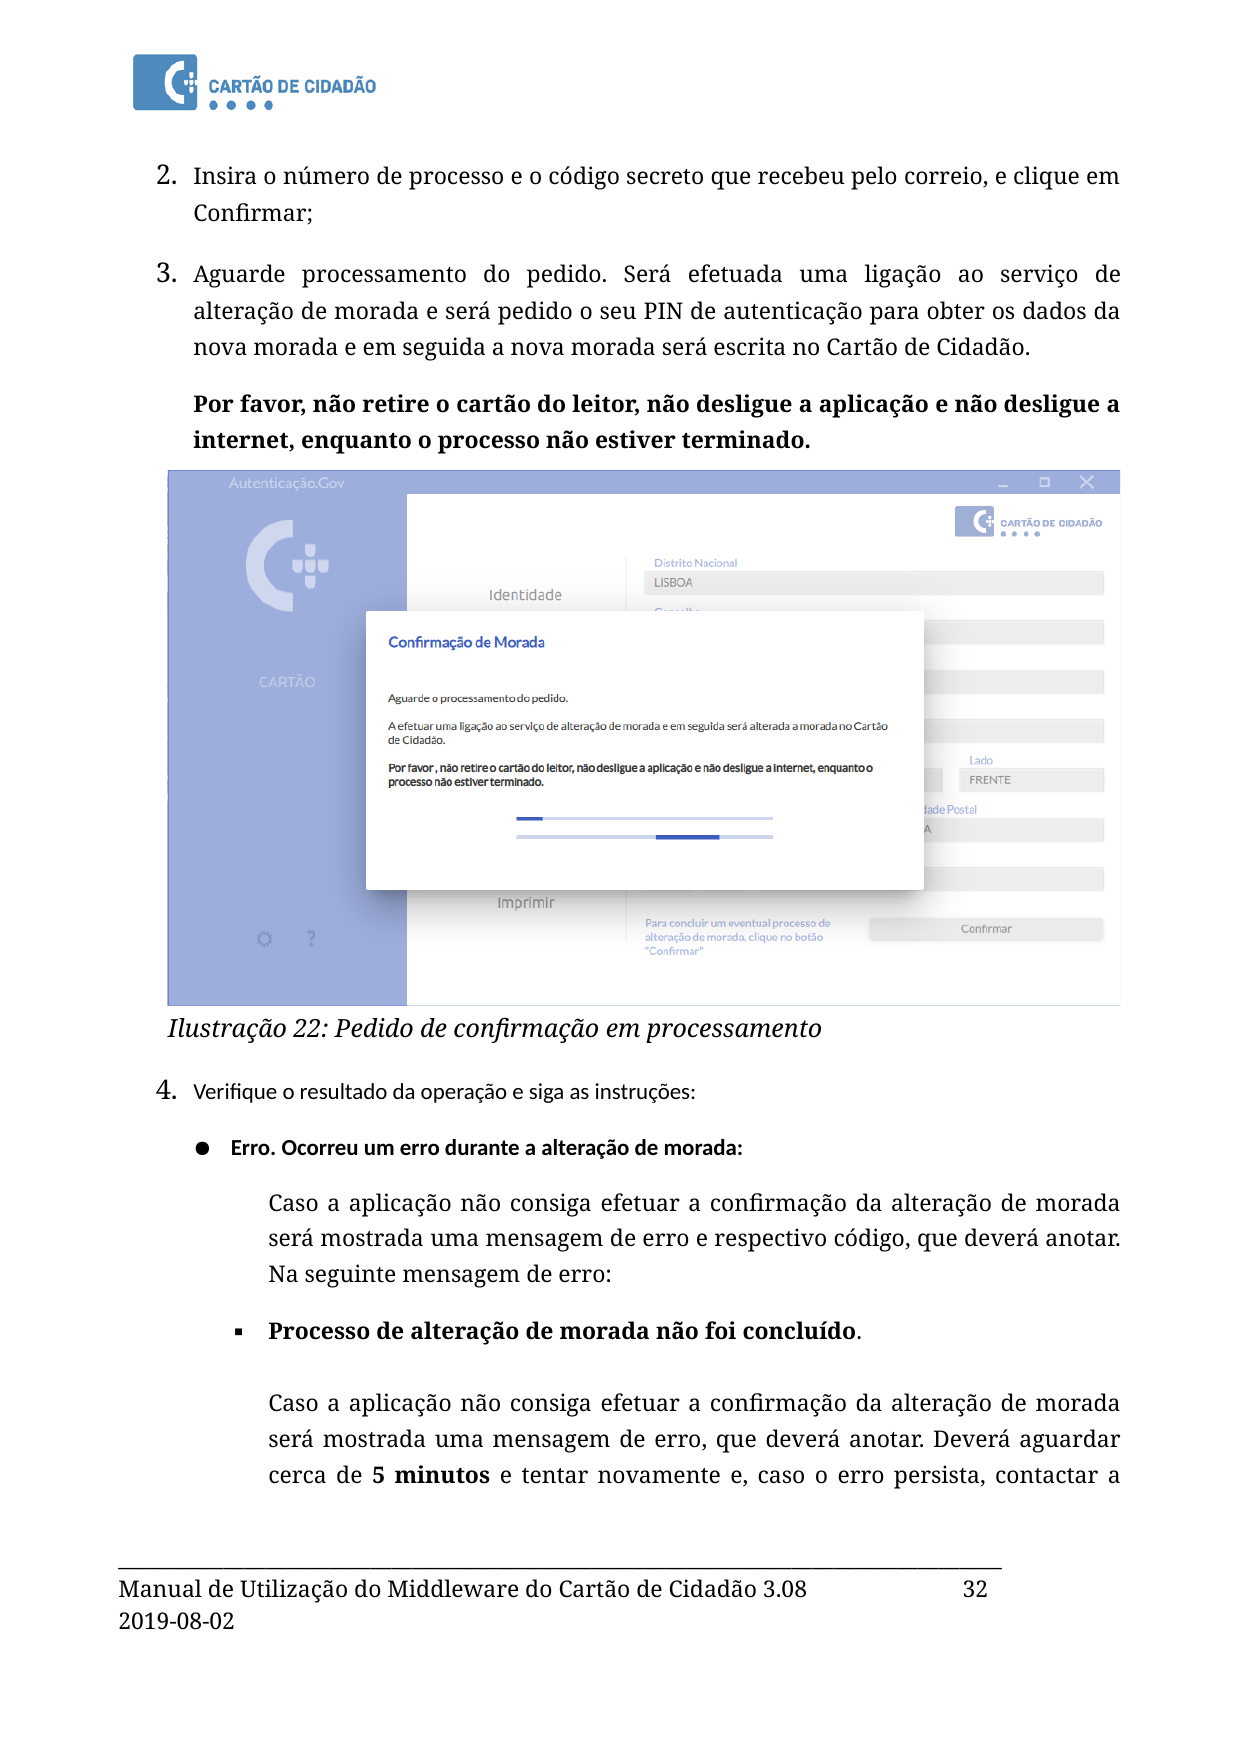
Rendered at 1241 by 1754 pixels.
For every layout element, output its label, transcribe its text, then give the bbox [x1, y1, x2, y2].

list Caso a aplicação não consiga efetuar a confirmação da alteração de morada será mostrada uma mensagem de erro e respectivo código, que deverá anotar. Na seguinte mensagem de erro: [231, 1186, 1122, 1289]
list Por favor, não retire o cartão do leitor, não desligue a aplicação e não desligue a internet, enquanto o processo não estiver terminado. [156, 388, 1122, 455]
list Erro. Ocorreu um erro durante a alteração de morada: [193, 1133, 1122, 1161]
list Ilustração 22: Pedido de confirmação em processamento [168, 1006, 1120, 1045]
list Verifique o resultado da operação e siga as instruções: [156, 481, 1122, 1107]
list Insira o número de processo e o código secreto que recebeu pelo correio, e clique em Confirmar; [156, 155, 1122, 228]
list Processo de alteração de morada não foi concluído. [231, 1315, 1122, 1346]
picture [167, 470, 1121, 1006]
picture [130, 47, 423, 118]
list Aguarde processamento do pedido. Será efetuada uma ligação ao serviço de alteração de morada e será pedido o seu PIN de autenticação para obter os dados da nova morada e em seguida a nova morada será escrita no Cartão de Cidadão. [156, 254, 1122, 362]
list Caso a aplicação não consiga efetuar a confirmação da alteração de morada será mostrada uma mensagem de erro, que deverá anotar. Deverá aguardar cerca de 5 minutos e tentar novamente e, caso o erro persista, contactar a [231, 1387, 1122, 1490]
